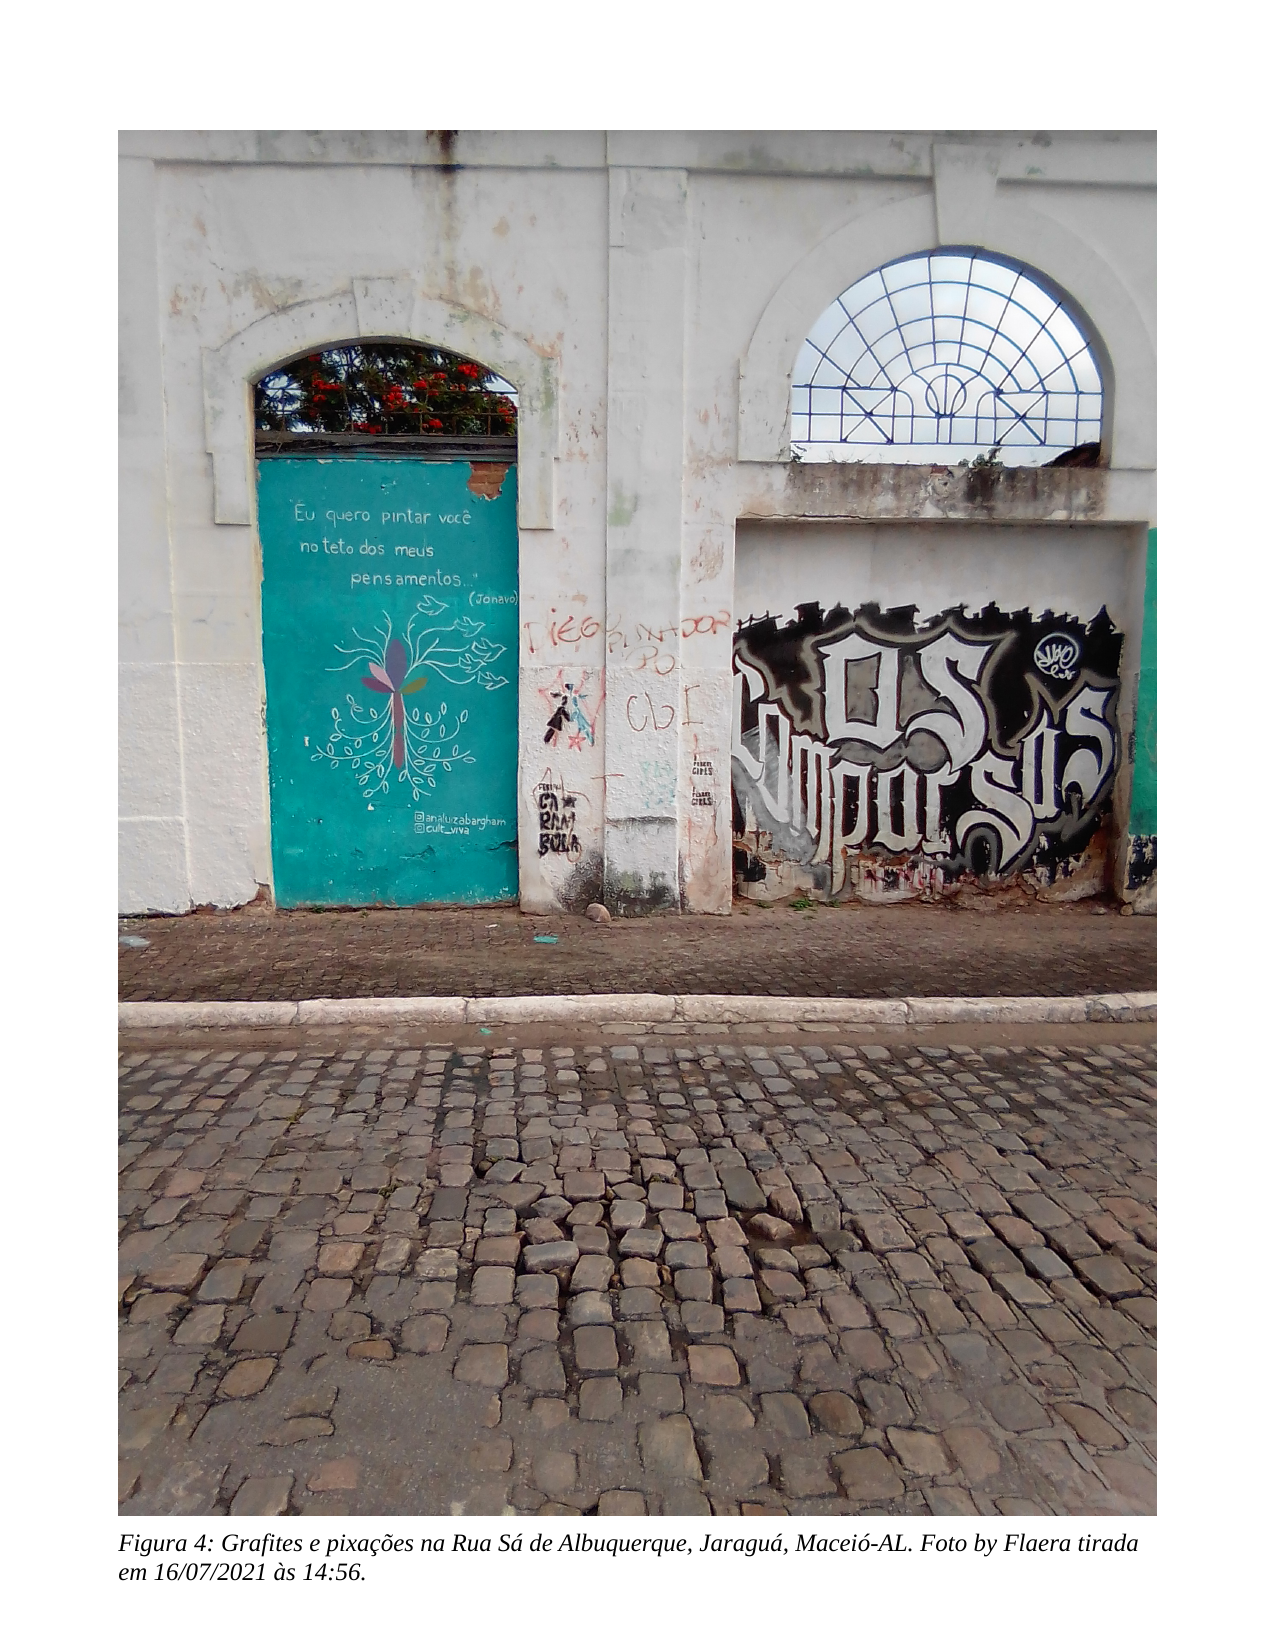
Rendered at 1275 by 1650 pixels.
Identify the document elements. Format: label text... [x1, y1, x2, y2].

picture [118, 130, 1157, 1516]
text Figura 4: Grafites e pixações na Rua Sá de Albuquerque, Jaraguá, Maceió-AL. Foto by Flaera tirada em 16/07/2021 às 14:56. [118, 1516, 1157, 1586]
